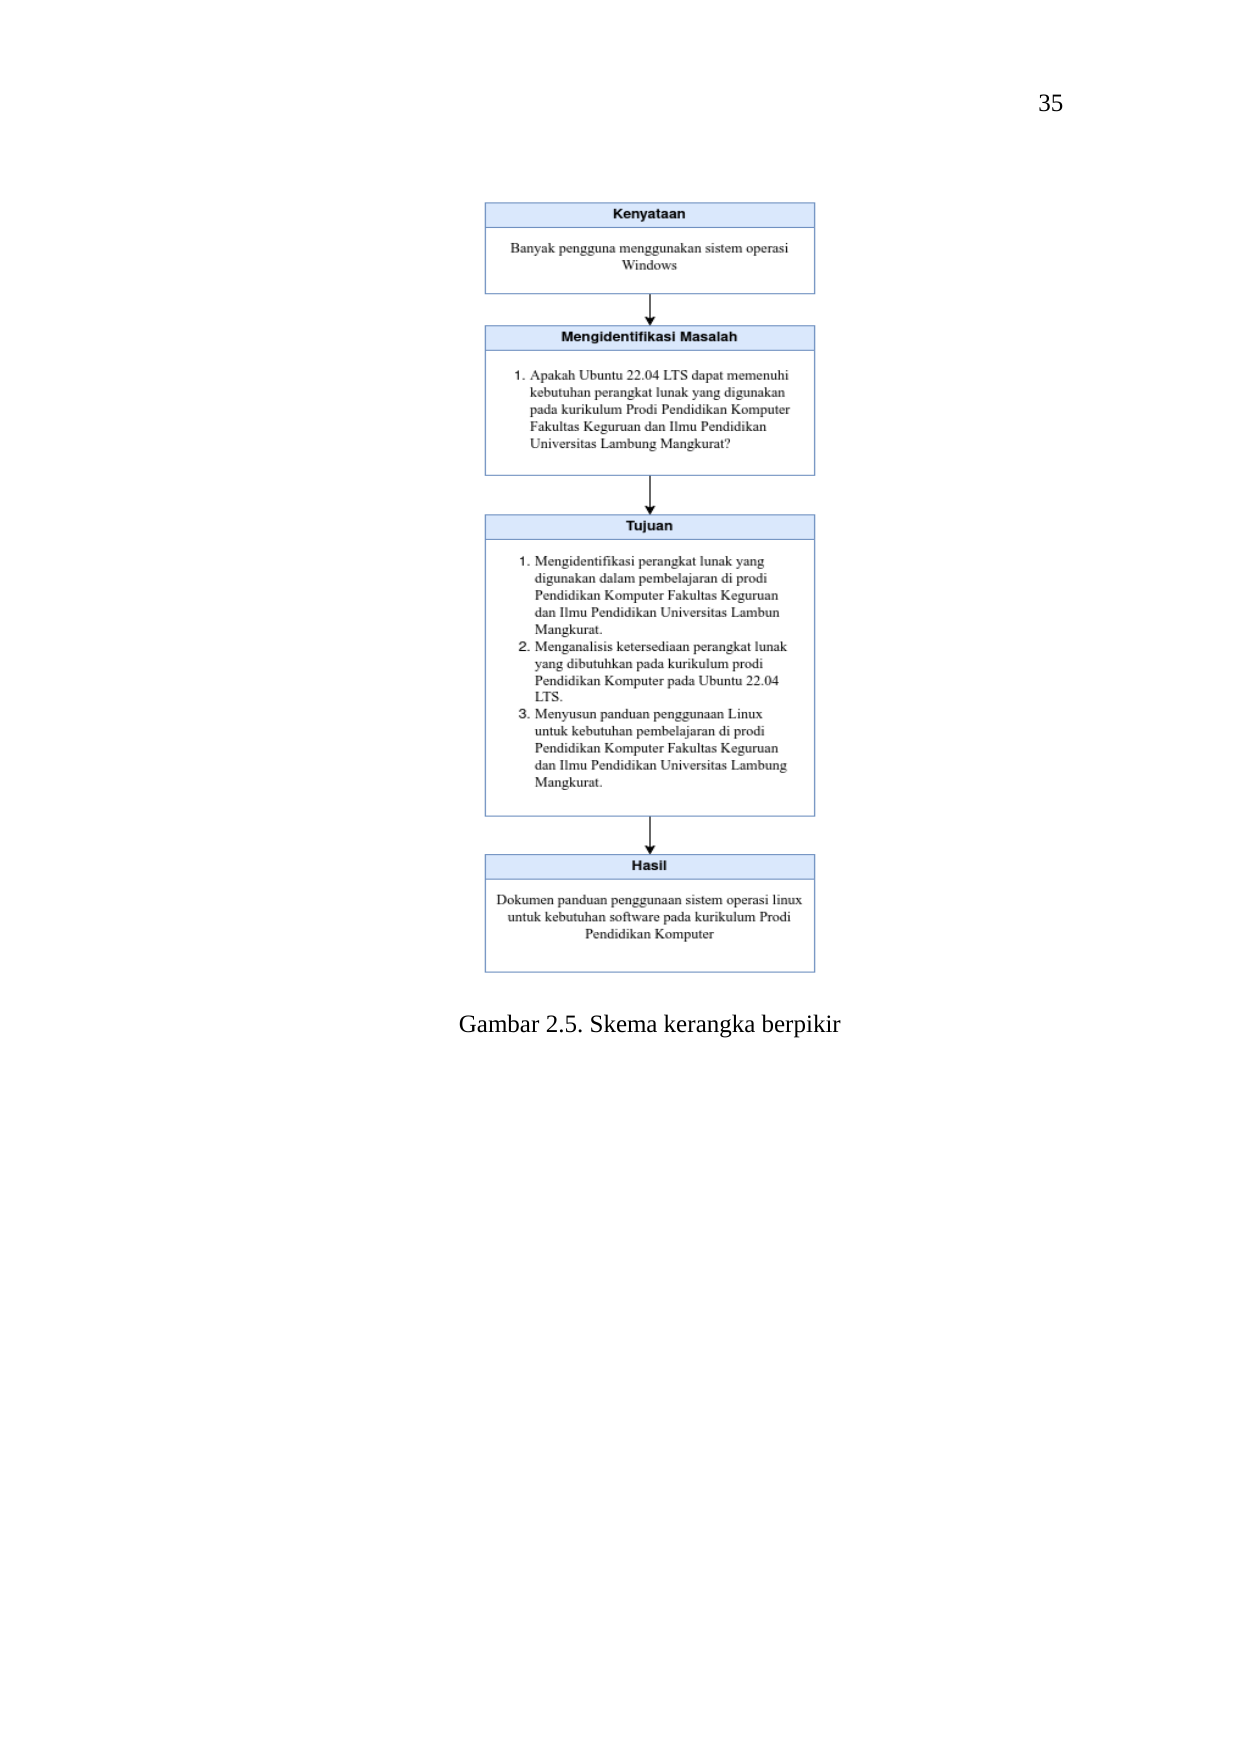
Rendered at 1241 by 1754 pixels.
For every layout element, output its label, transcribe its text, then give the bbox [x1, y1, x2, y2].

picture [431, 165, 869, 1009]
text Gambar 2.5. Skema kerangka berpikir [431, 1009, 868, 1038]
